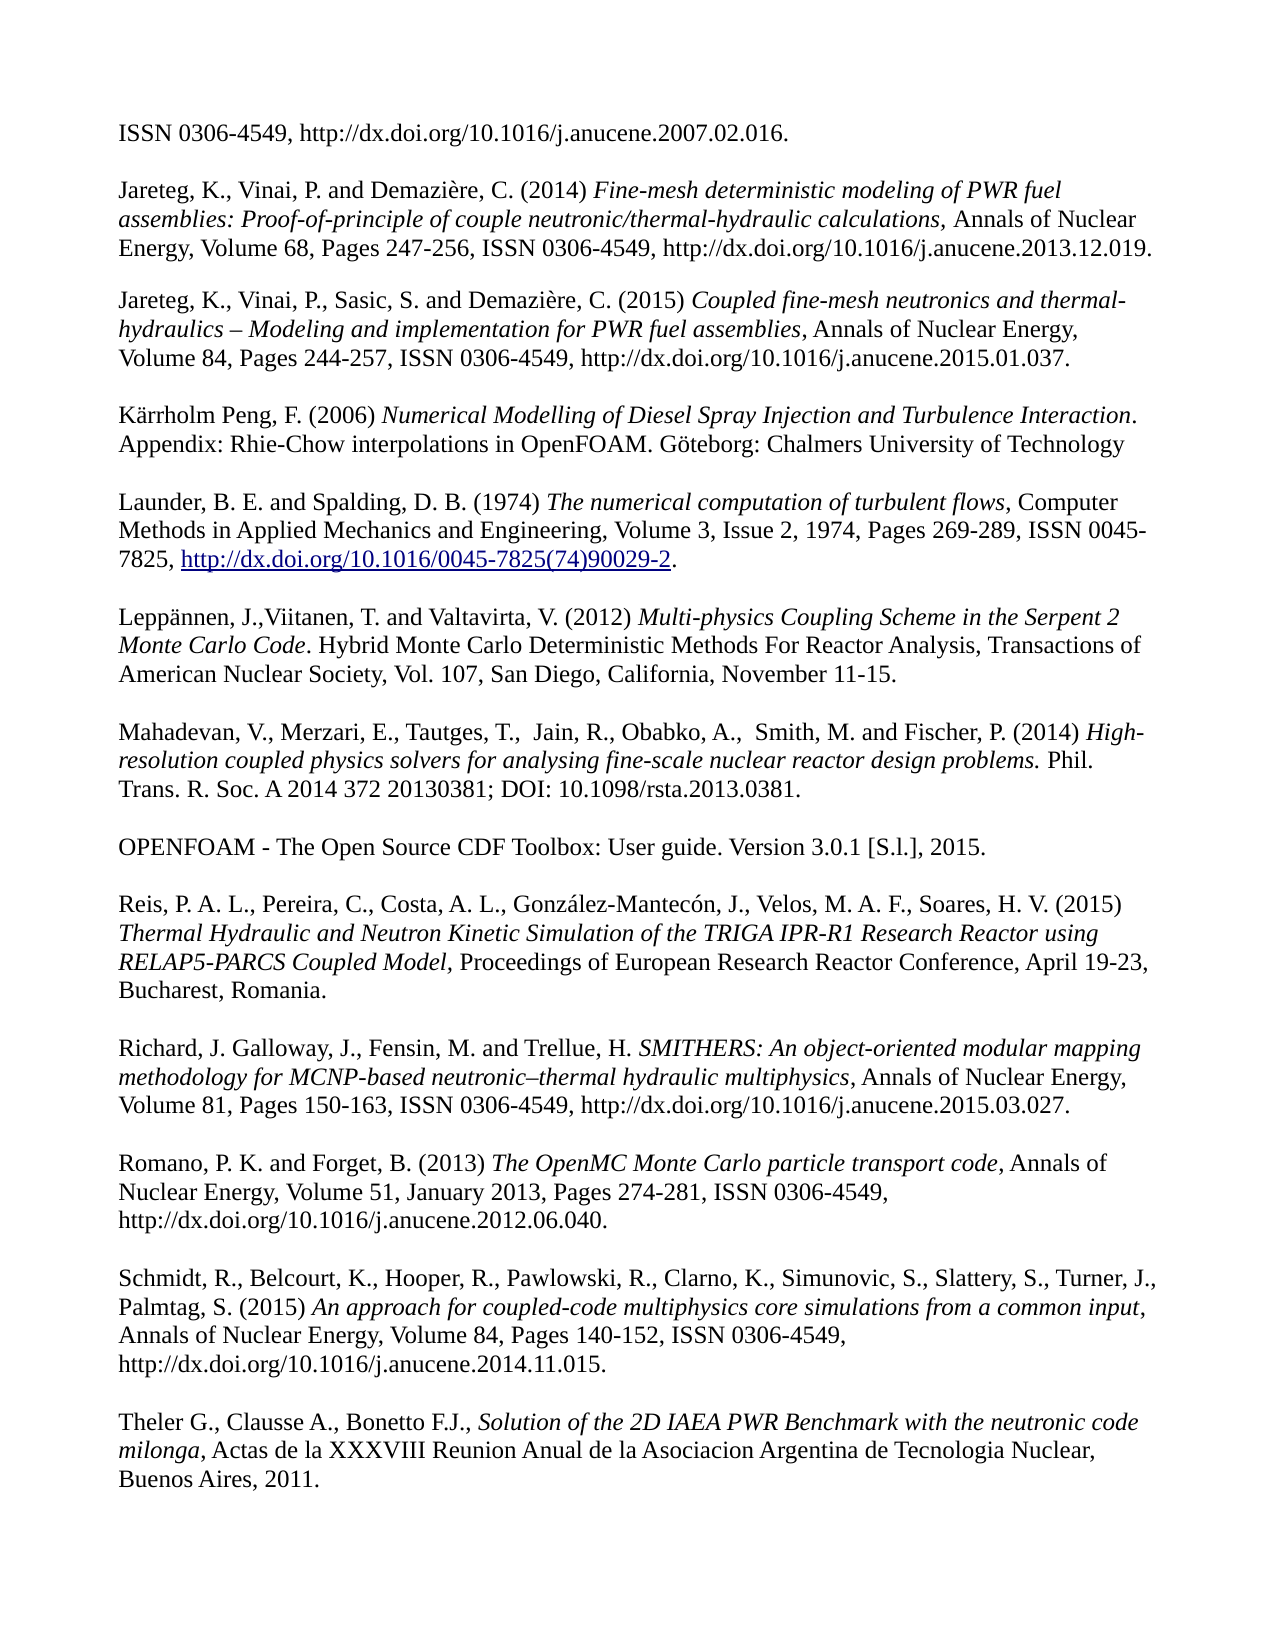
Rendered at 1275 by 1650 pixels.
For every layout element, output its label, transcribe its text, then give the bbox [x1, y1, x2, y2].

text Richard, J. Galloway, J., Fensin, M. and Trellue, H. SMITHERS: An object-oriented modular mapping methodology for MCNP-based neutronic–thermal hydraulic multiphysics, Annals of Nuclear Energy, Volume 81, Pages 150-163, ISSN 0306-4549, http://dx.doi.org/10.1016/j.anucene.2015.03.027. [118, 1033, 1157, 1119]
text Romano, P. K. and Forget, B. (2013) The OpenMC Monte Carlo particle transport code, Annals of Nuclear Energy, Volume 51, January 2013, Pages 274-281, ISSN 0306-4549, http://dx.doi.org/10.1016/j.anucene.2012.06.040. [118, 1148, 1157, 1234]
text Leppännen, J.,Viitanen, T. and Valtavirta, V. (2012) Multi-physics Coupling Scheme in the Serpent 2 Monte Carlo Code. Hybrid Monte Carlo Deterministic Methods For Reactor Analysis, Transactions of American Nuclear Society, Vol. 107, San Diego, California, November 11-15. [118, 602, 1157, 688]
text Jareteg, K., Vinai, P., Sasic, S. and Demazière, C. (2015) Coupled fine-mesh neutronics and thermal-hydraulics – Modeling and implementation for PWR fuel assemblies, Annals of Nuclear Energy, Volume 84, Pages 244-257, ISSN 0306-4549, http://dx.doi.org/10.1016/j.anucene.2015.01.037. [118, 286, 1157, 372]
text Kärrholm Peng, F. (2006) Numerical Modelling of Diesel Spray Injection and Turbulence Interaction. Appendix: Rhie-Chow interpolations in OpenFOAM. Göteborg: Chalmers University of Technology [118, 401, 1157, 458]
text Mahadevan, V., Merzari, E., Tautges, T., Jain, R., Obabko, A., Smith, M. and Fischer, P. (2014) High-resolution coupled physics solvers for analysing fine-scale nuclear reactor design problems. Phil. Trans. R. Soc. A 2014 372 20130381; DOI: 10.1098/rsta.2013.0381. [118, 717, 1157, 803]
text ISSN 0306-4549, http://dx.doi.org/10.1016/j.anucene.2007.02.016. [118, 118, 1157, 147]
text Launder, B. E. and Spalding, D. B. (1974) The numerical computation of turbulent flows, Computer Methods in Applied Mechanics and Engineering, Volume 3, Issue 2, 1974, Pages 269-289, ISSN 0045-7825, http://dx.doi.org/10.1016/0045-7825(74)90029-2. [118, 487, 1157, 573]
text Schmidt, R., Belcourt, K., Hooper, R., Pawlowski, R., Clarno, K., Simunovic, S., Slattery, S., Turner, J., Palmtag, S. (2015) An approach for coupled-code multiphysics core simulations from a common input, Annals of Nuclear Energy, Volume 84, Pages 140-152, ISSN 0306-4549, http://dx.doi.org/10.1016/j.anucene.2014.11.015. [118, 1263, 1157, 1378]
text Jareteg, K., Vinai, P. and Demazière, C. (2014) Fine-mesh deterministic modeling of PWR fuel assemblies: Proof-of-principle of couple neutronic/thermal-hydraulic calculations, Annals of Nuclear Energy, Volume 68, Pages 247-256, ISSN 0306-4549, http://dx.doi.org/10.1016/j.anucene.2013.12.019. [118, 176, 1157, 262]
text Theler G., Clausse A., Bonetto F.J., Solution of the 2D IAEA PWR Benchmark with the neutronic code milonga, Actas de la XXXVIII Reunion Anual de la Asociacion Argentina de Tecnologia Nuclear, Buenos Aires, 2011. [118, 1407, 1157, 1493]
text OPENFOAM - The Open Source CDF Toolbox: User guide. Version 3.0.1 [S.l.], 2015. [118, 832, 1157, 861]
text Reis, P. A. L., Pereira, C., Costa, A. L., González-Mantecón, J., Velos, M. A. F., Soares, H. V. (2015) Thermal Hydraulic and Neutron Kinetic Simulation of the TRIGA IPR-R1 Research Reactor using RELAP5-PARCS Coupled Model, Proceedings of European Research Reactor Conference, April 19-23, Bucharest, Romania. [118, 889, 1157, 1004]
